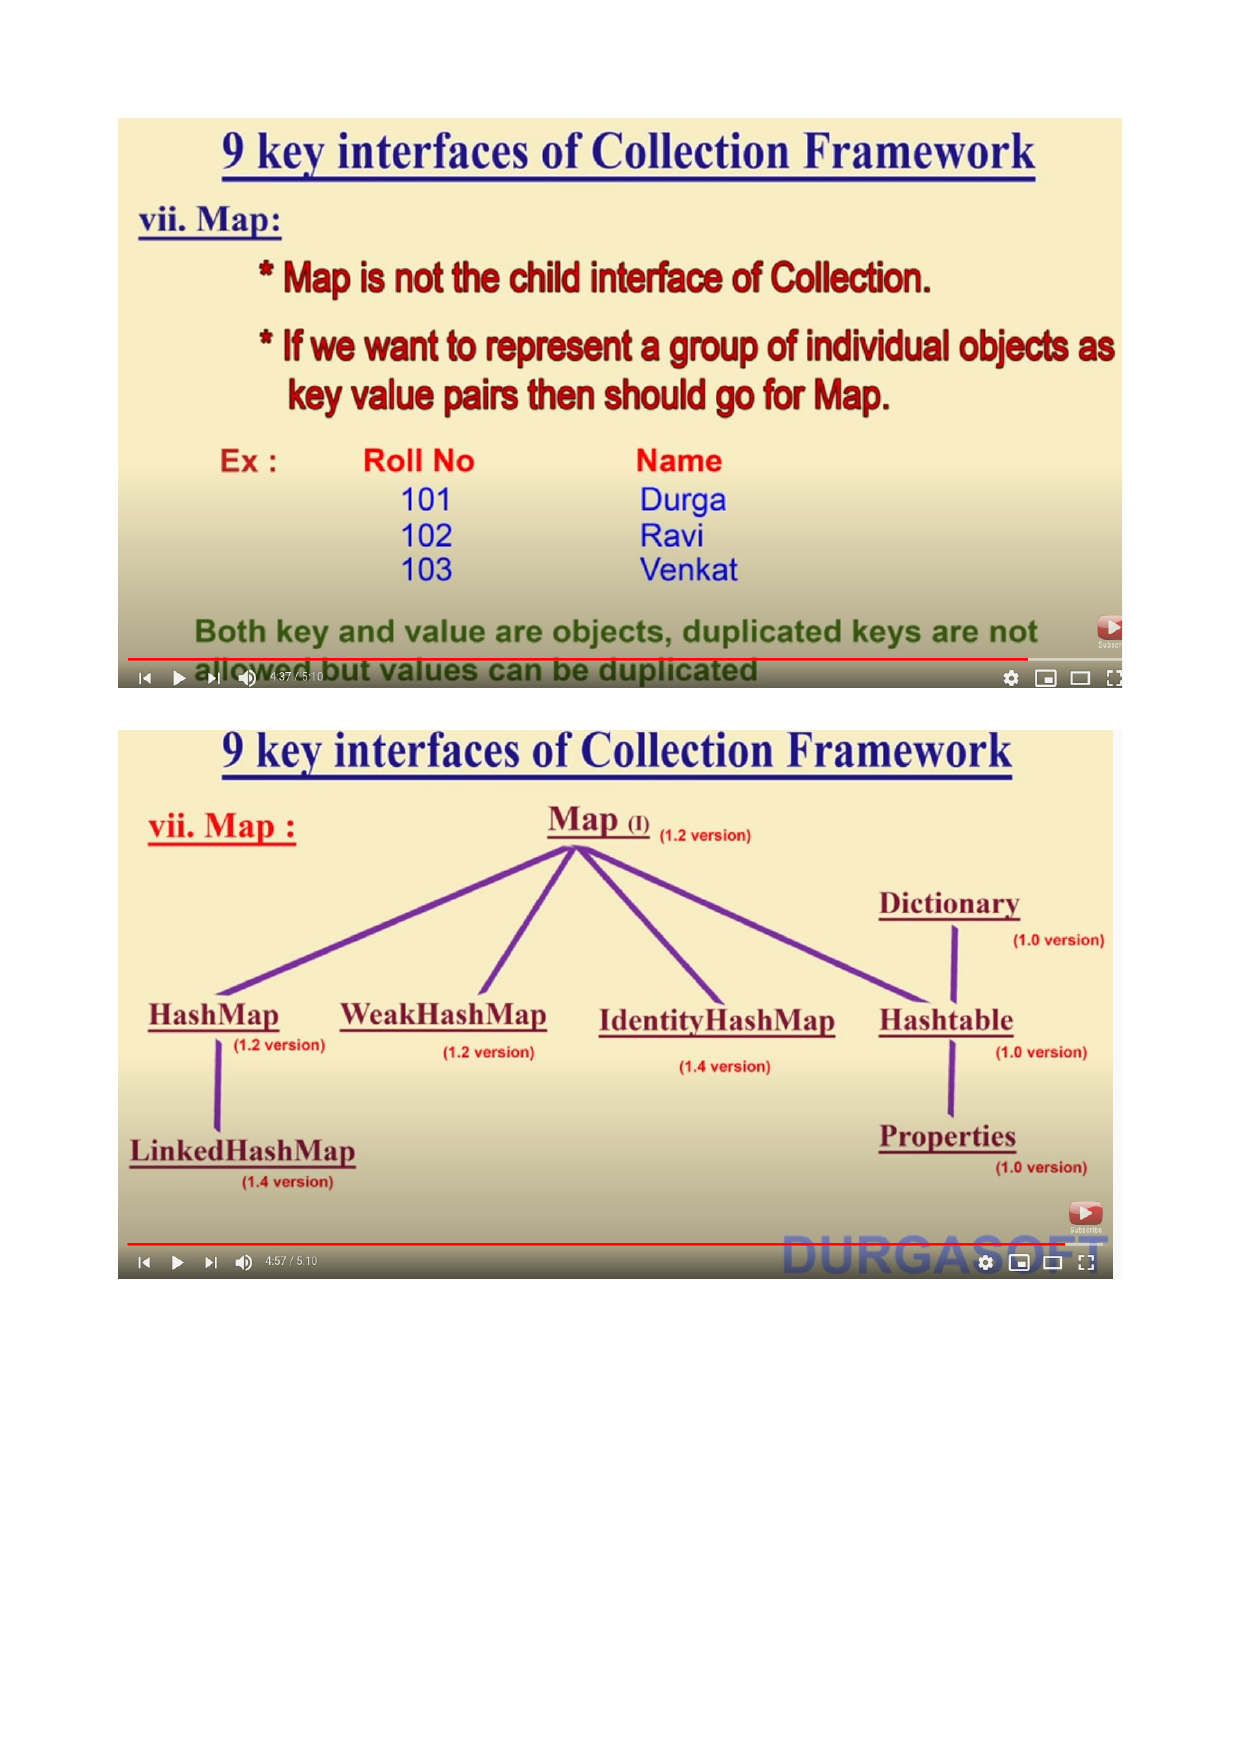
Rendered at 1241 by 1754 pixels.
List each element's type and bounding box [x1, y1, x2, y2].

picture [118, 118, 1123, 688]
picture [118, 730, 1123, 1279]
